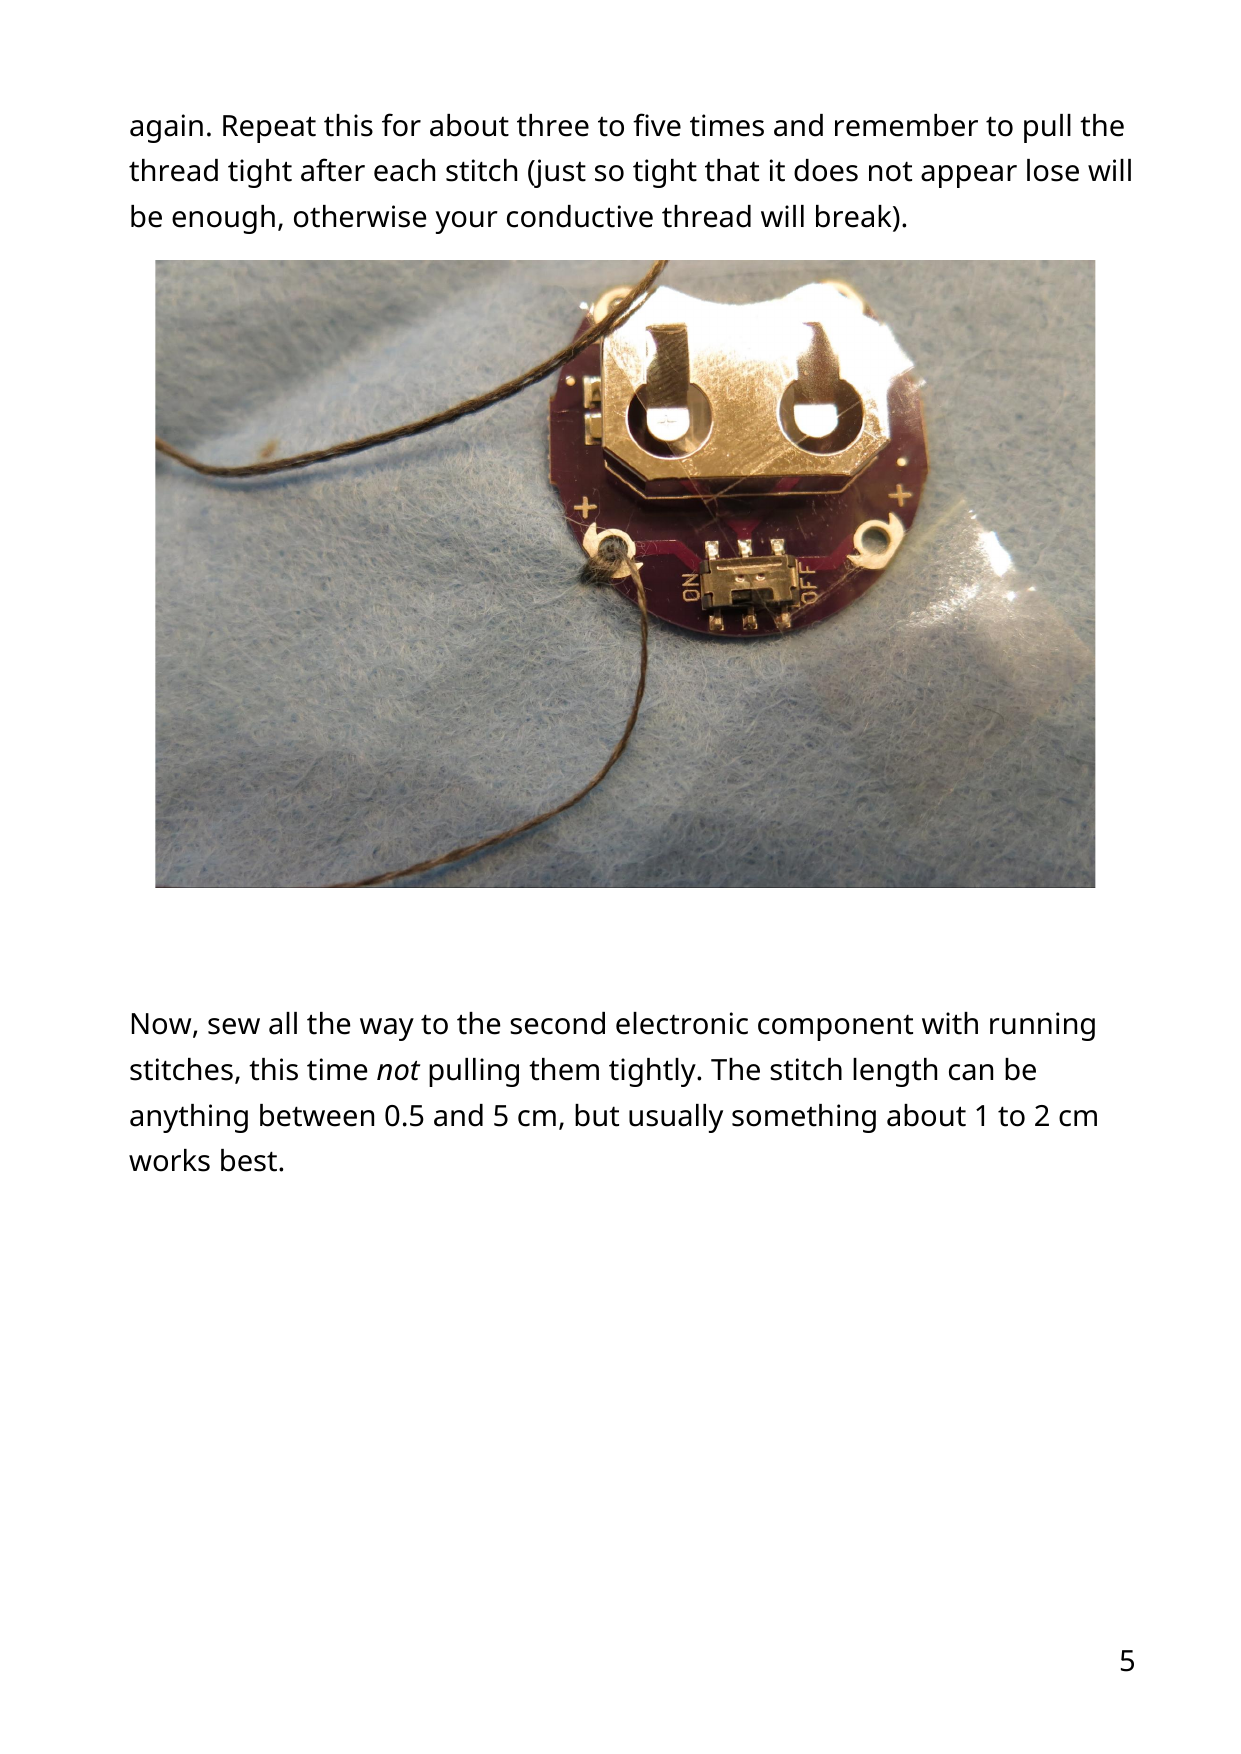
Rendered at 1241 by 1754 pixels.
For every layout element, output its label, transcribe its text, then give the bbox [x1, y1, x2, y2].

picture [155, 260, 1096, 888]
text again. Repeat this for about three to five times and remember to pull the thread tight after each stitch (just so tight that it does not appear lose will be enough, otherwise your conductive thread will break). [129, 105, 1136, 236]
text Now, sew all the way to the second electronic component with running stitches, this time not pulling them tightly. The stitch length can be anything between 0.5 and 5 cm, but usually something about 1 to 2 cm works best. [129, 1004, 1136, 1180]
